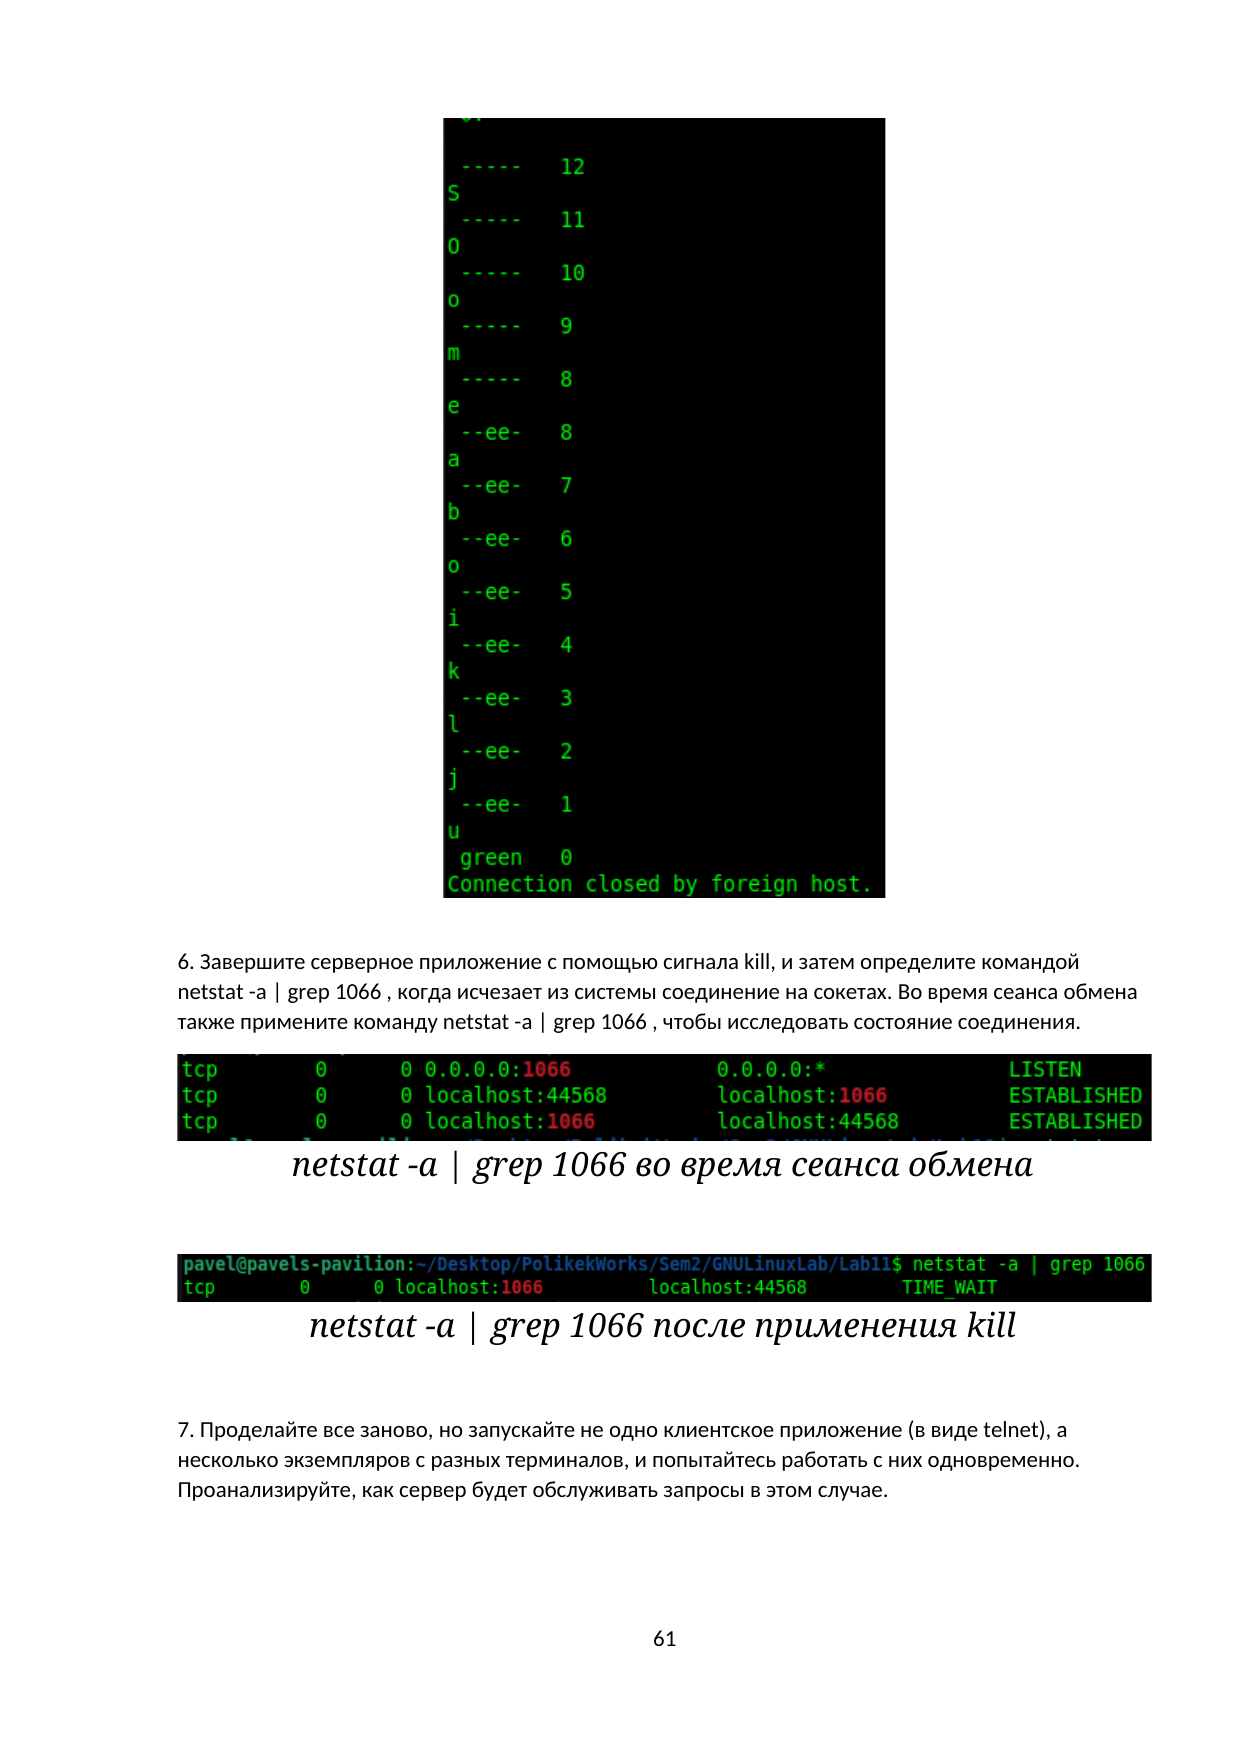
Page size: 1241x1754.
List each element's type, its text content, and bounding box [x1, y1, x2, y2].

text 7. Проделайте все заново, но запускайте не одно клиентское приложение (в виде telnet), а несколько экземпляров с разных терминалов, и попытайтесь работать с них одновременно. Проанализируйте, как сервер будет обслуживать запросы в этом случае. [177, 1415, 1152, 1503]
picture [177, 1254, 1152, 1302]
text netstat -a | grep 1066 во время сеанса обмена [177, 1141, 1152, 1186]
text netstat -a | grep 1066 после применения kill [177, 1302, 1152, 1347]
text 6. Завершите серверное приложение с помощью сигнала kill, и затем определите командой netstat -a | grep 1066 , когда исчезает из системы соединение на сокетах. Во время сеанса обмена также примените команду netstat -a | grep 1066 , чтобы исследовать состояние соединения. [177, 947, 1152, 1035]
picture [443, 118, 886, 898]
picture [177, 1054, 1152, 1141]
